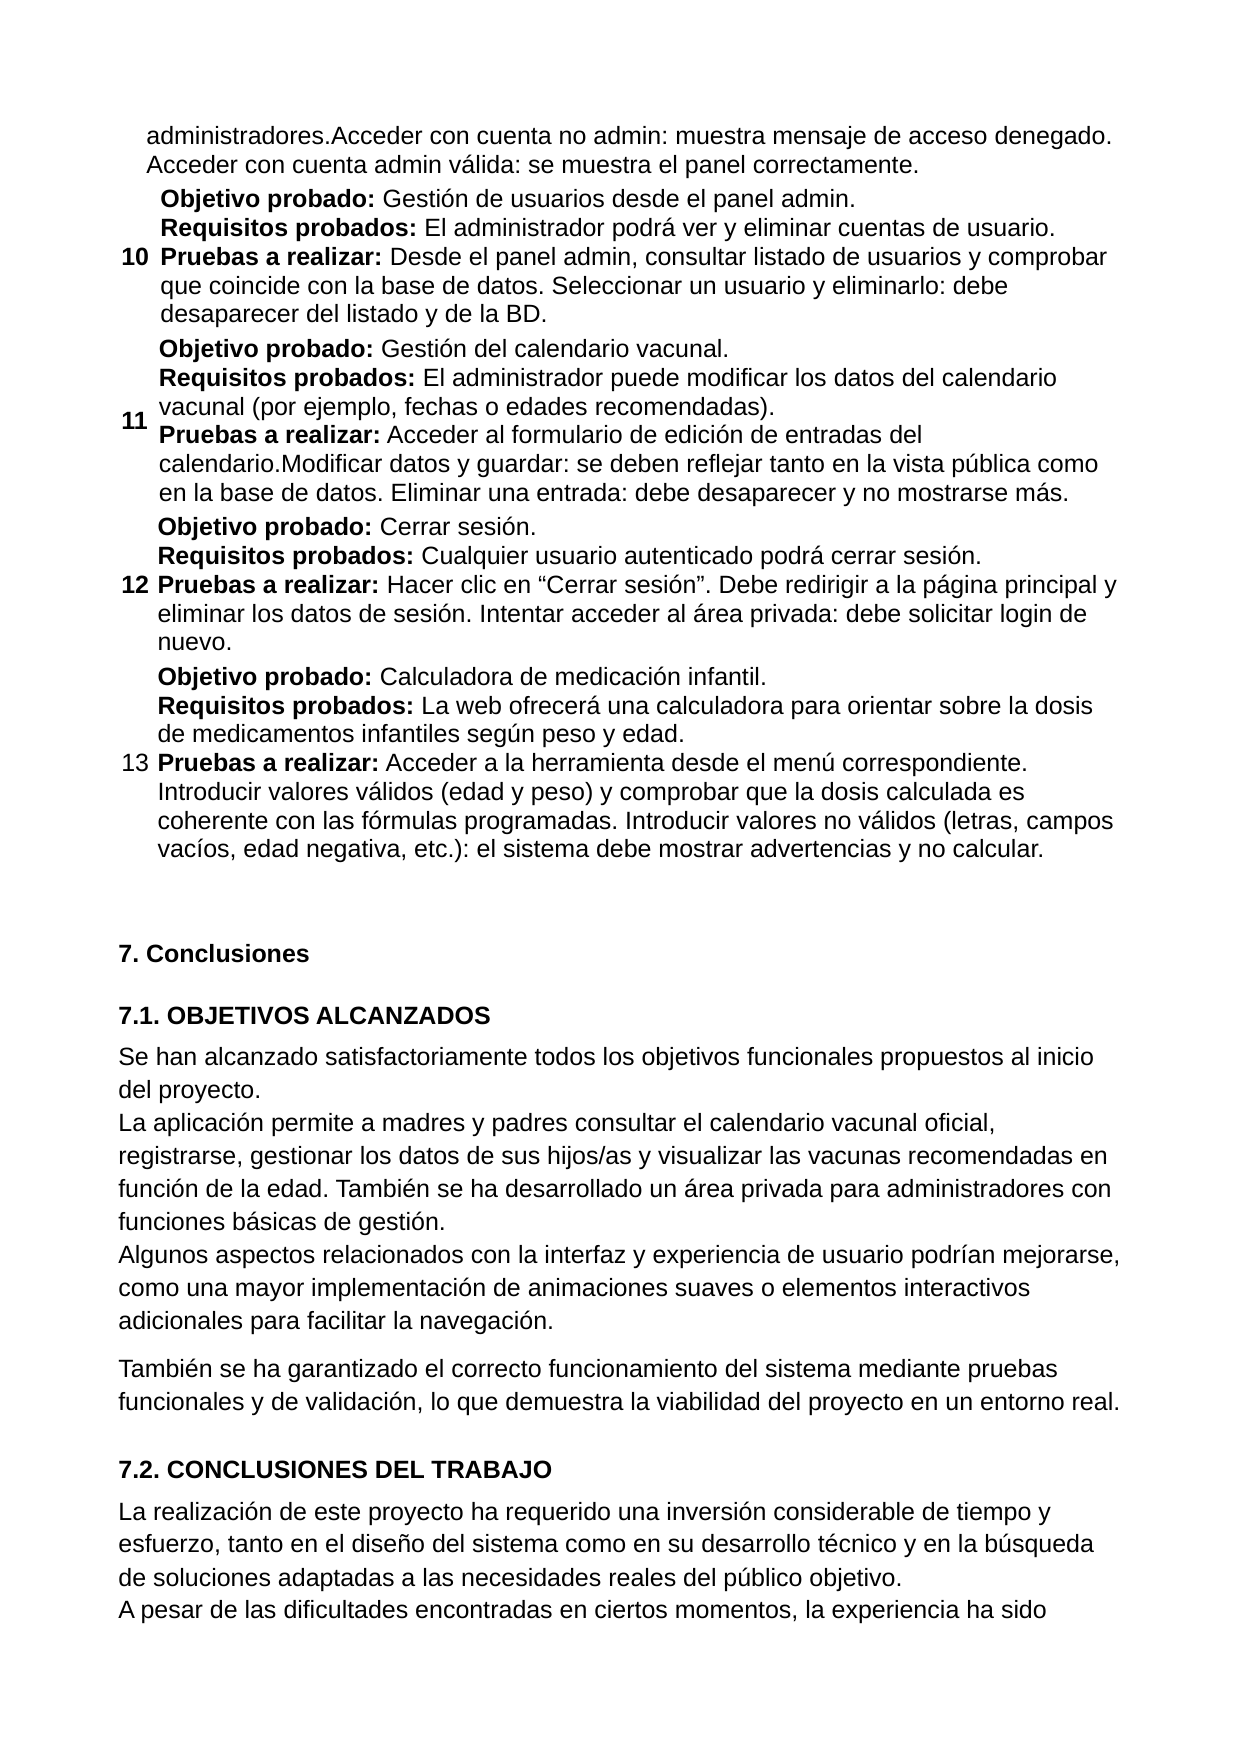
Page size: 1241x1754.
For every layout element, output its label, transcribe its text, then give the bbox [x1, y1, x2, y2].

text Se han alcanzado satisfactoriamente todos los objetivos funcionales propuestos al inicio del proyecto. La aplicación permite a madres y padres consultar el calendario vacunal oficial, registrarse, gestionar los datos de sus hijos/as y visualizar las vacunas recomendadas en función de la edad. También se ha desarrollado un área privada para administradores con funciones básicas de gestión. Algunos aspectos relacionados con la interfaz y experiencia de usuario podrían mejorarse, como una mayor implementación de animaciones suaves o elementos interactivos adicionales para facilitar la navegación. [118, 1042, 1122, 1335]
table_header 10 [118, 181, 157, 331]
table_header [118, 118, 143, 181]
table_header Objetivo probado: Gestión del calendario vacunal. Requisitos probados: El administrador puede modificar los datos del calendario vacunal (por ejemplo, fechas o edades recomendadas). Pruebas a realizar: Acceder al formulario de edición de entradas del calendario.Modificar datos y guardar: se deben reflejar tanto en la vista pública como en la base de datos. Eliminar una entrada: debe desaparecer y no mostrarse más. [156, 331, 1122, 509]
table_cell Objetivo probado: Calculadora de medicación infantil. Requisitos probados: La web ofrecerá una calculadora para orientar sobre la dosis de medicamentos infantiles según peso y edad. Pruebas a realizar: Acceder a la herramienta desde el menú correspondiente. Introducir valores válidos (edad y peso) y comprobar que la dosis calculada es coherente con las fórmulas programadas. Introducir valores no válidos (letras, campos vacíos, edad negativa, etc.): el sistema debe mostrar advertencias y no calcular. [154, 659, 1122, 866]
text La realización de este proyecto ha requerido una inversión considerable de tiempo y esfuerzo, tanto en el diseño del sistema como en su desarrollo técnico y en la búsqueda de soluciones adaptadas a las necesidades reales del público objetivo. A pesar de las dificultades encontradas en ciertos momentos, la experiencia ha sido [118, 1496, 1122, 1624]
text También se ha garantizado el correcto funcionamiento del sistema mediante pruebas funcionales y de validación, lo que demuestra la viabilidad del proyecto en un entorno real. [118, 1354, 1122, 1416]
table_cell 13 [118, 659, 154, 866]
table_header administradores.Acceder con cuenta no admin: muestra mensaje de acceso denegado. Acceder con cuenta admin válida: se muestra el panel correctamente. [143, 118, 1122, 181]
subtitle 7. Conclusiones [118, 939, 1122, 967]
table_header 11 [118, 331, 156, 509]
table_header Objetivo probado: Cerrar sesión. Requisitos probados: Cualquier usuario autenticado podrá cerrar sesión. Pruebas a realizar: Hacer clic en “Cerrar sesión”. Debe redirigir a la página principal y eliminar los datos de sesión. Intentar acceder al área privada: debe solicitar login de nuevo. [154, 509, 1122, 659]
table_header 12 [118, 509, 154, 659]
subtitle 7.1. OBJETIVOS ALCANZADOS [118, 1001, 1122, 1029]
subtitle 7.2. CONCLUSIONES DEL TRABAJO [118, 1455, 1122, 1484]
table_header Objetivo probado: Gestión de usuarios desde el panel admin. Requisitos probados: El administrador podrá ver y eliminar cuentas de usuario. Pruebas a realizar: Desde el panel admin, consultar listado de usuarios y comprobar que coincide con la base de datos. Seleccionar un usuario y eliminarlo: debe desaparecer del listado y de la BD. [157, 181, 1122, 331]
